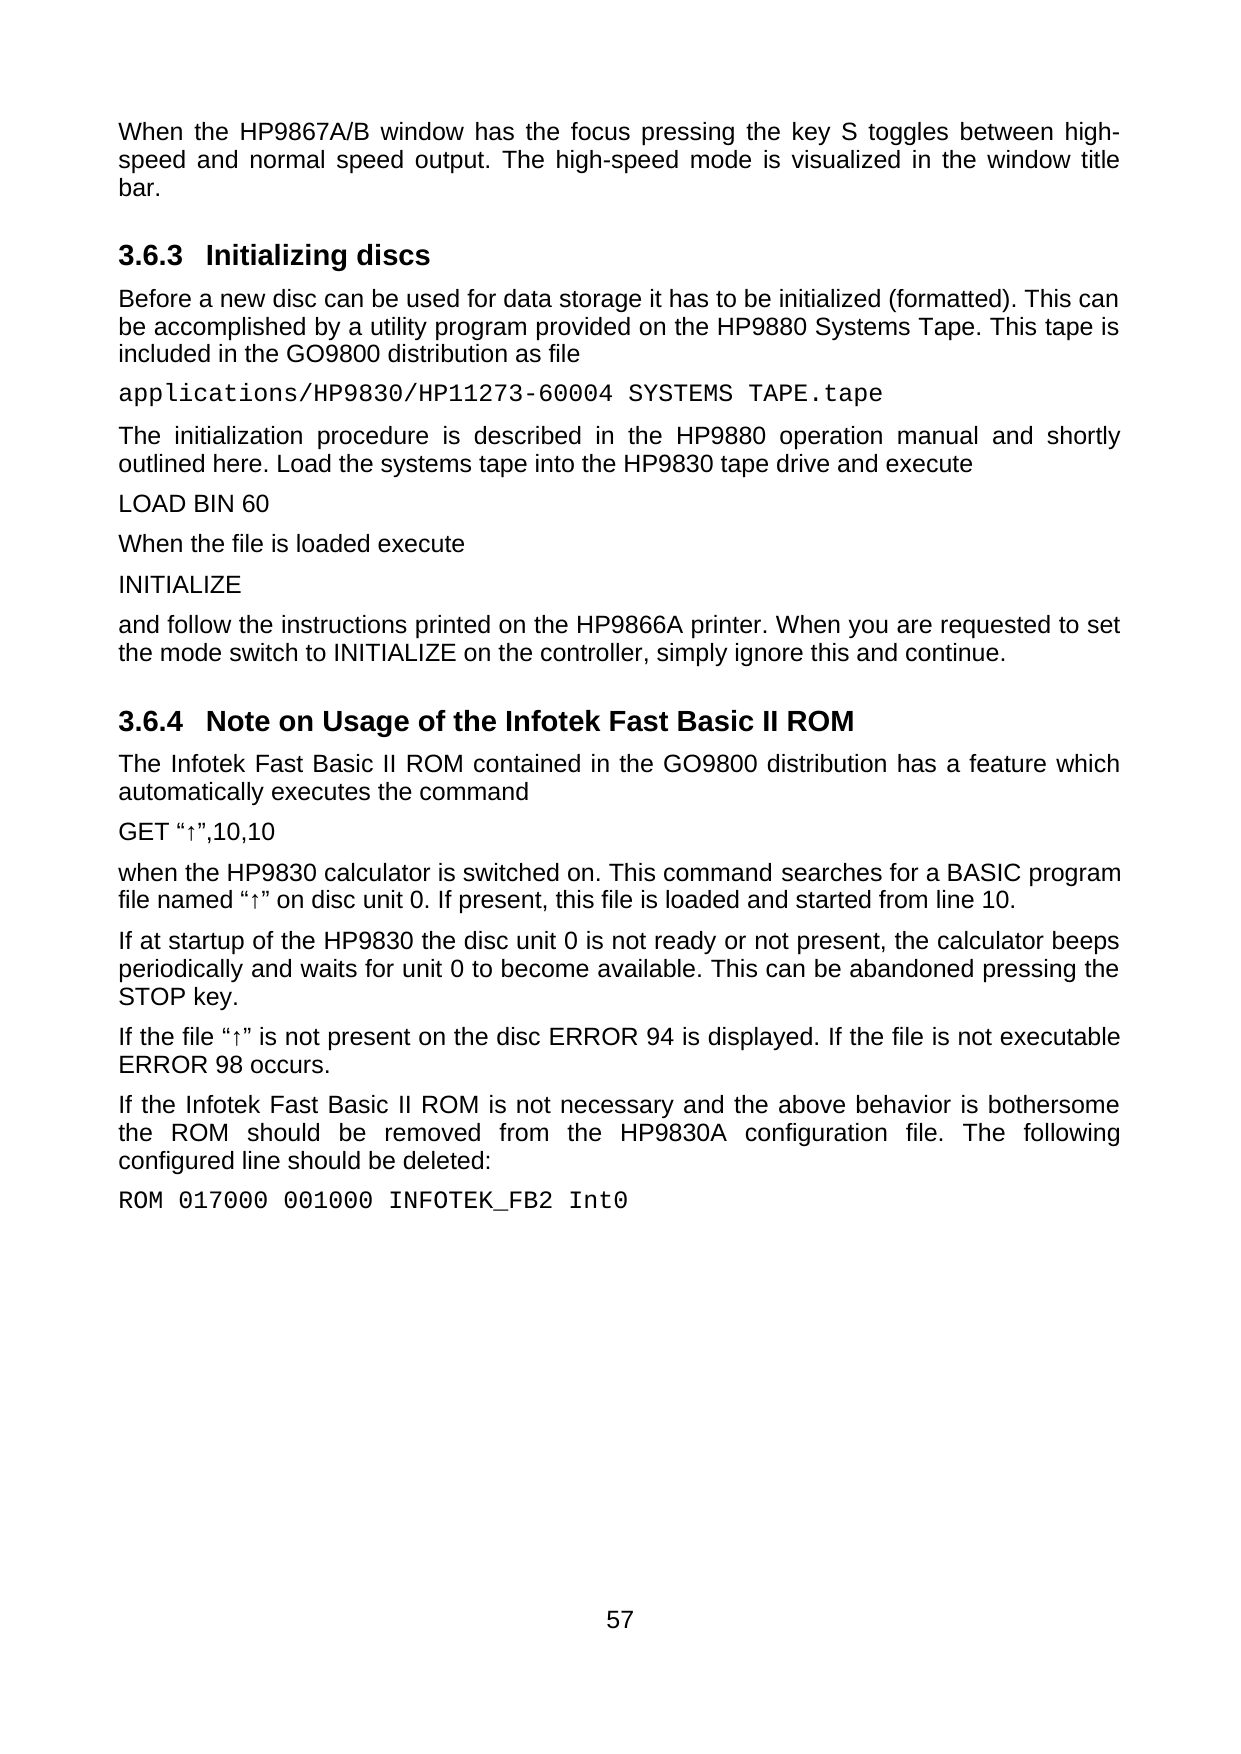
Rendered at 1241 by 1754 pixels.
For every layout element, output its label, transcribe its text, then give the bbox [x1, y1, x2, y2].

text If the file “↑” is not present on the disc ERROR 94 is displayed. If the file is not executable ERROR 98 occurs. [118, 1023, 1122, 1079]
text applications/HP9830/HP11273-60004 SYSTEMS TAPE.tape [118, 381, 1122, 409]
text INITIALIZE [118, 571, 1122, 599]
subtitle Note on Usage of the Infotek Fast Basic II ROM [118, 704, 1122, 737]
text When the file is loaded execute [118, 530, 1122, 558]
text ROM 017000 001000 INFOTEK_FB2 Int0 [118, 1187, 1122, 1216]
text and follow the instructions printed on the HP9866A printer. When you are requested to set the mode switch to INITIALIZE on the controller, simply ignore this and continue. [118, 611, 1122, 667]
text The initialization procedure is described in the HP9880 operation manual and shortly outlined here. Load the systems tape into the HP9830 tape drive and execute [118, 422, 1122, 477]
subtitle Initializing discs [118, 239, 1122, 272]
text GET “↑”,10,10 [118, 818, 1122, 846]
text LOAD BIN 60 [118, 490, 1122, 518]
text If at startup of the HP9830 the disc unit 0 is not ready or not present, the calculator beeps periodically and waits for unit 0 to become available. This can be abandoned pressing the STOP key. [118, 927, 1122, 1010]
text If the Infotek Fast Basic II ROM is not necessary and the above behavior is bothersome the ROM should be removed from the HP9830A configuration file. The following configured line should be deleted: [118, 1091, 1122, 1175]
text when the HP9830 calculator is switched on. This command searches for a BASIC program file named “↑” on disc unit 0. If present, this file is loaded and started from line 10. [118, 858, 1122, 914]
text When the HP9867A/B window has the focus pressing the key S toggles between high-speed and normal speed output. The high-speed mode is visualized in the window title bar. [118, 118, 1122, 202]
text Before a new disc can be used for data storage it has to be initialized (formatted). This can be accomplished by a utility program provided on the HP9880 Systems Tape. This tape is included in the GO9800 distribution as file [118, 284, 1122, 368]
text The Infotek Fast Basic II ROM contained in the GO9800 distribution has a feature which automatically executes the command [118, 749, 1122, 805]
